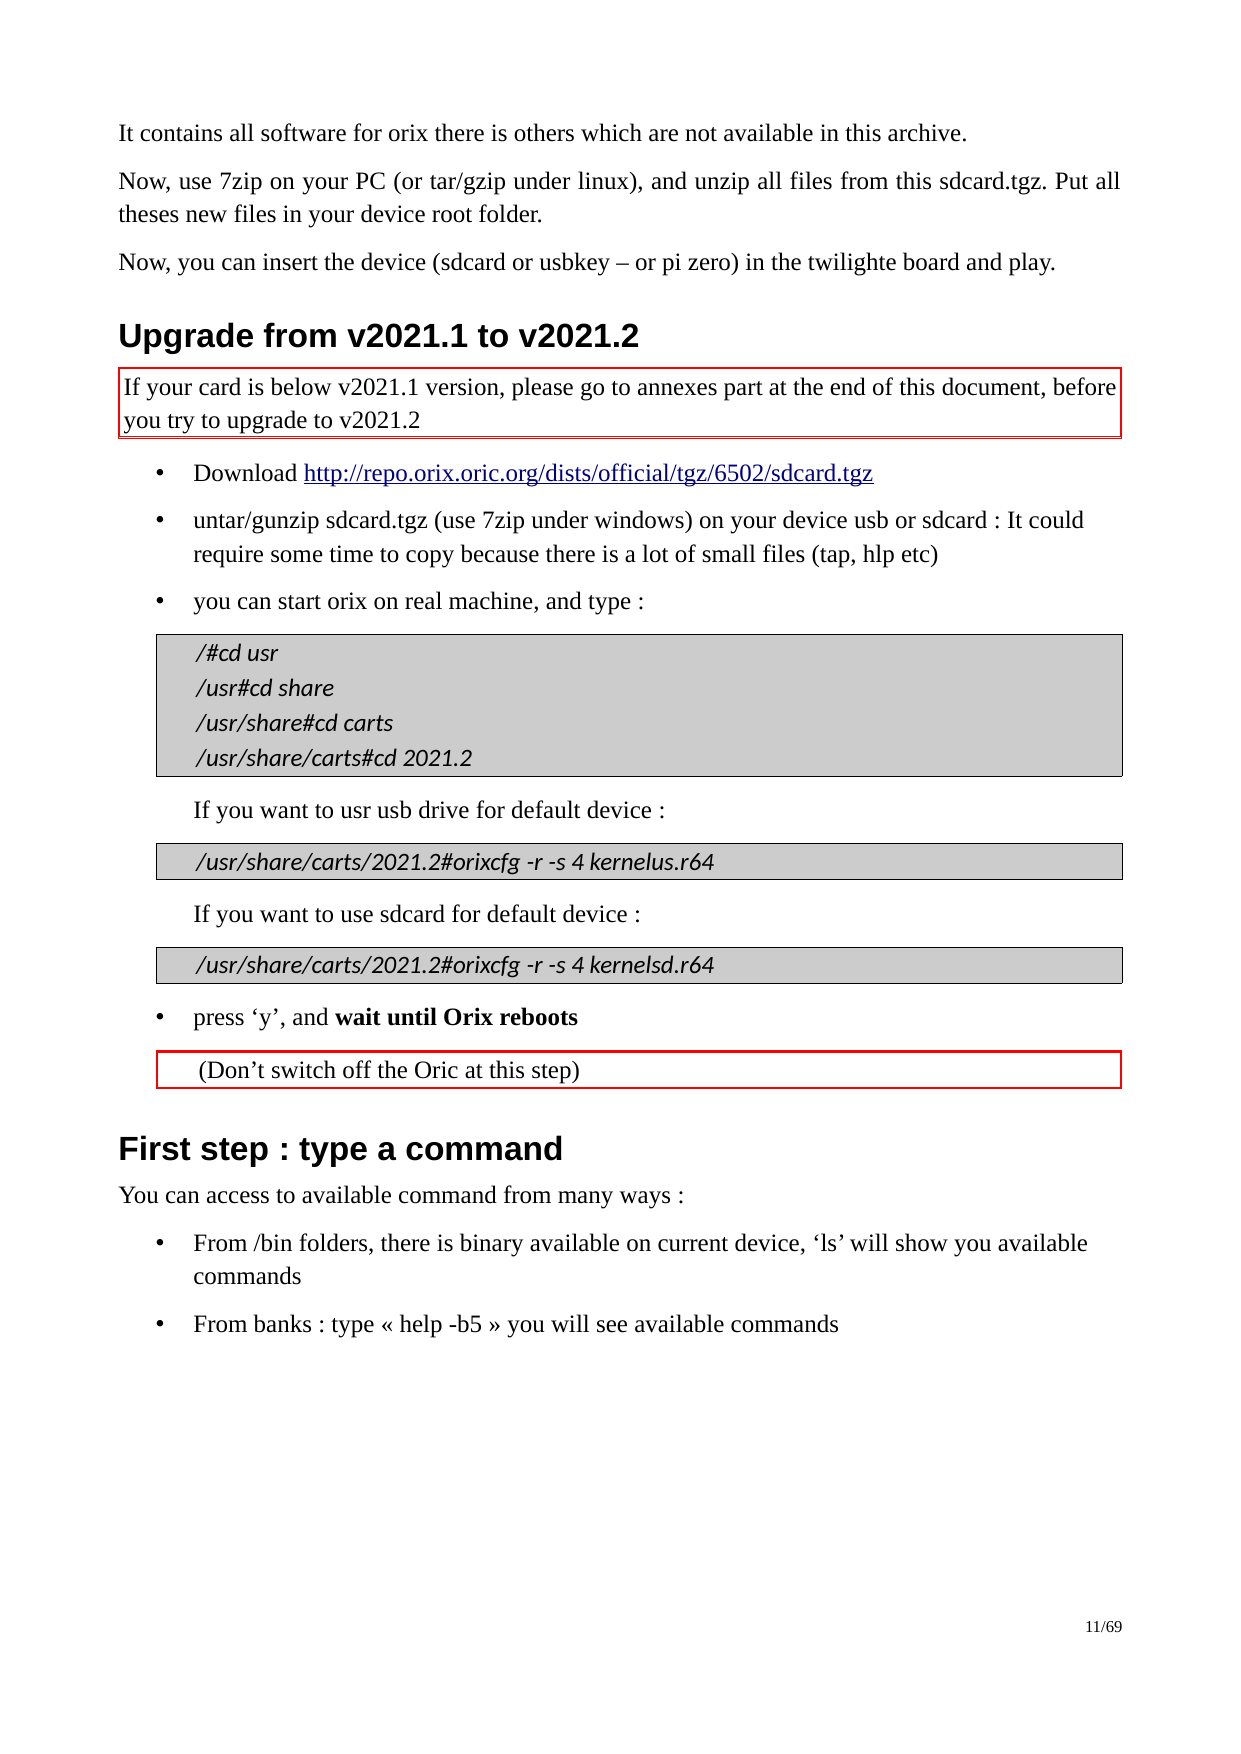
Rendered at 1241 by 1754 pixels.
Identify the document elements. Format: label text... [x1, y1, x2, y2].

list /usr/share/carts/2021.2#orixcfg -r -s 4 kernelsd.r64 [157, 948, 1122, 983]
text Now, use 7zip on your PC (or tar/gzip under linux), and unzip all files from this sdcard.tgz. Put all theses new files in your device root folder. [118, 166, 1122, 228]
text Now, you can insert the device (sdcard or usbkey – or pi zero) in the twilighte board and play. [118, 247, 1122, 276]
list /#cd usr /usr#cd share /usr/share#cd carts /usr/share/carts#cd 2021.2 [157, 635, 1122, 776]
text It contains all software for orix there is others which are not available in this archive. [118, 118, 1122, 147]
list If you want to usr usb drive for default device : [156, 795, 1122, 824]
list If you want to use sdcard for default device : [156, 899, 1122, 927]
list From /bin folders, there is binary available on current device, ‘ls’ will show you available commands [156, 1228, 1122, 1290]
text You can access to available command from many ways : [118, 1180, 1122, 1209]
list From banks : type « help -b5 » you will see available commands [156, 1309, 1122, 1338]
subtitle Upgrade from v2021.1 to v2021.2 [118, 315, 1122, 354]
list press ‘y’, and wait until Orix reboots [156, 1002, 1122, 1031]
list you can start orix on real machine, and type : [156, 586, 1122, 615]
list untar/gunzip sdcard.tgz (use 7zip under windows) on your device usb or sdcard : It could require some time to copy because there is a lot of small files (tap, hlp etc) [156, 506, 1122, 567]
list (Don’t switch off the Oric at this step) [158, 1053, 1120, 1087]
text If your card is below v2021.1 version, please go to annexes part at the end of this document, before you try to upgrade to v2021.2 [120, 369, 1120, 436]
list Download http://repo.orix.oric.org/dists/official/tgz/6502/sdcard.tgz [156, 458, 1122, 487]
subtitle First step : type a command [118, 1129, 1122, 1168]
list /usr/share/carts/2021.2#orixcfg -r -s 4 kernelus.r64 [157, 844, 1122, 879]
